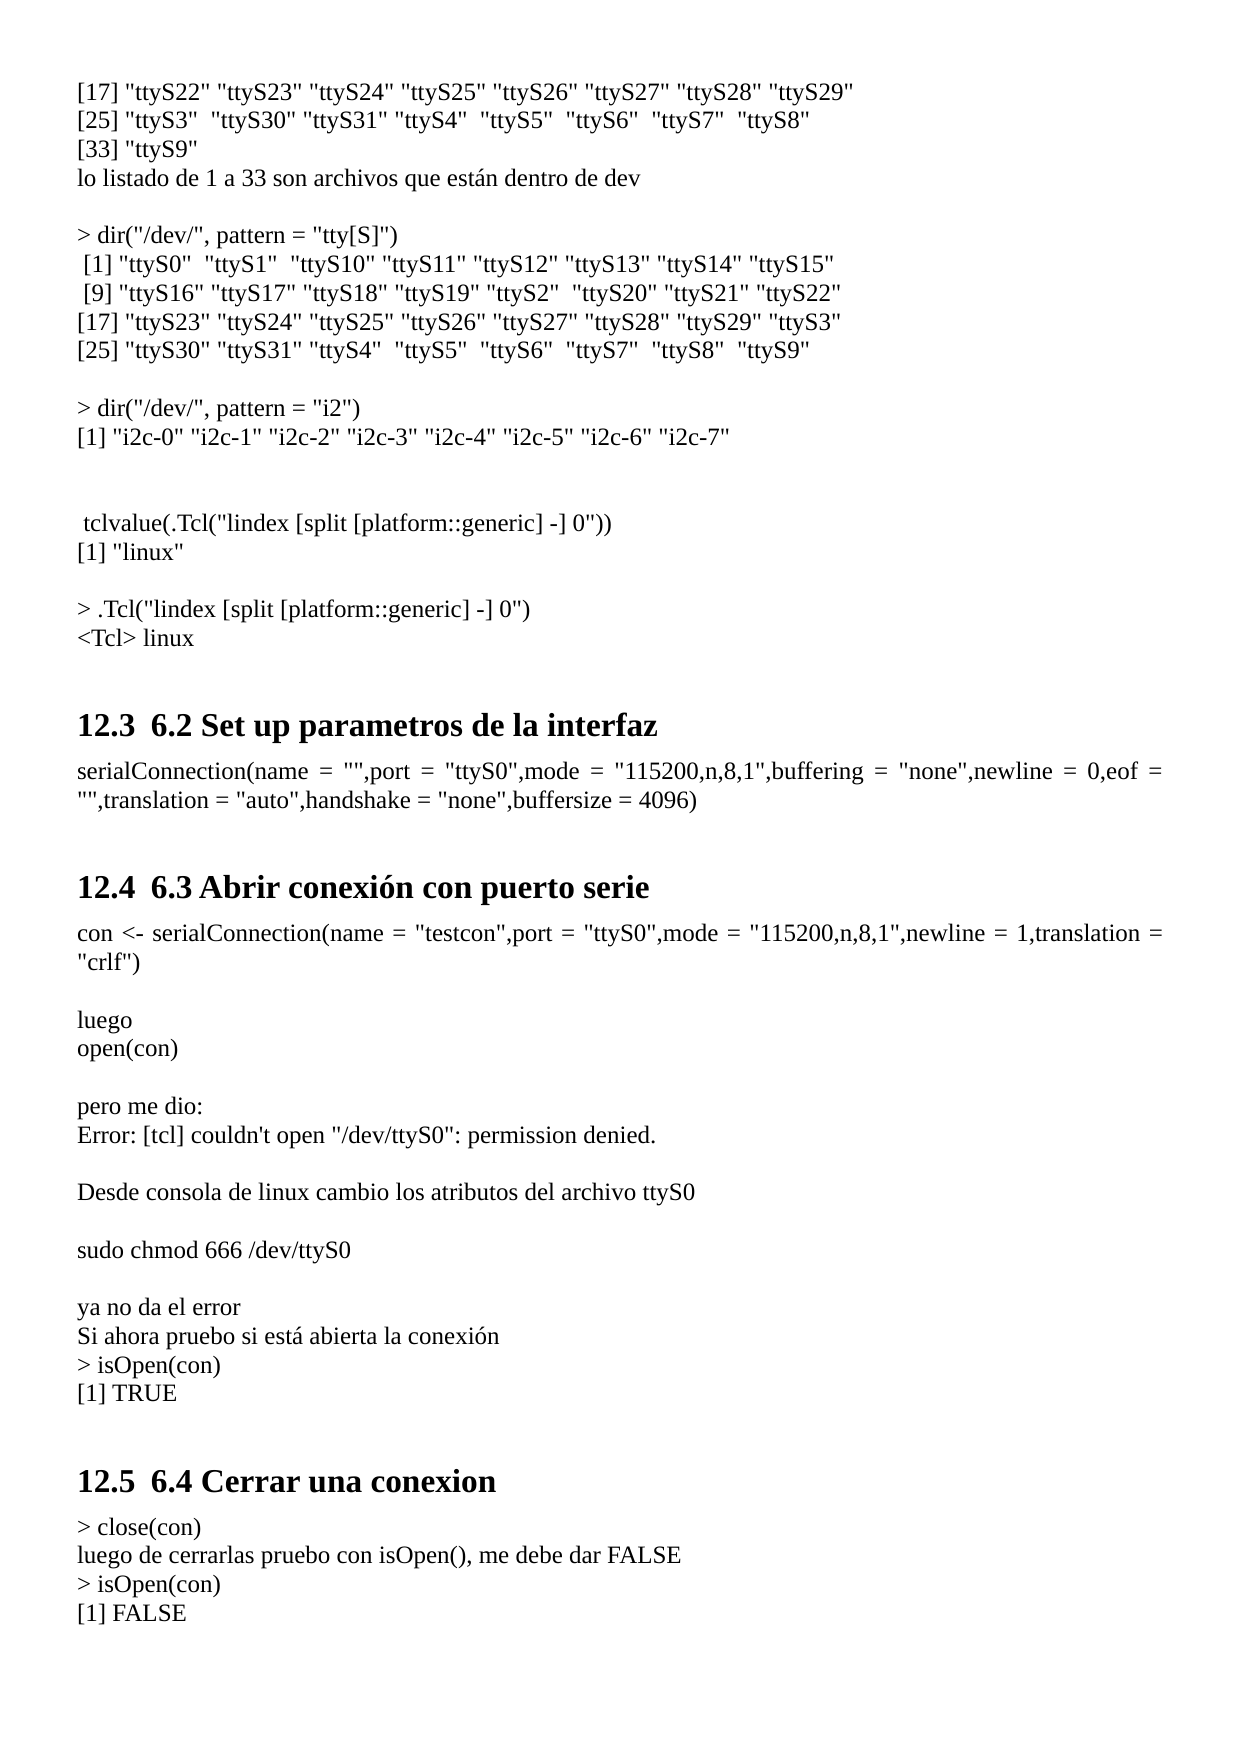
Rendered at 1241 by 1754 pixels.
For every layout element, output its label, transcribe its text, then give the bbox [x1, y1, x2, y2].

text [1] TRUE [77, 1378, 1163, 1407]
text > isOpen(con) [77, 1350, 1163, 1378]
text con <- serialConnection(name = "testcon",port = "ttyS0",mode = "115200,n,8,1",newline = 1,translation = "crlf") [77, 918, 1163, 976]
text ya no da el error [77, 1292, 1163, 1321]
text luego [77, 1005, 1163, 1033]
text [33] "ttyS9" [77, 134, 1163, 163]
text serialConnection(name = "",port = "ttyS0",mode = "115200,n,8,1",buffering = "none",newline = 0,eof = "",translation = "auto",handshake = "none",buffersize = 4096) [77, 756, 1163, 814]
text sudo chmod 666 /dev/ttyS0 [77, 1235, 1163, 1263]
text [17] "ttyS23" "ttyS24" "ttyS25" "ttyS26" "ttyS27" "ttyS28" "ttyS29" "ttyS3" [77, 307, 1163, 336]
text [9] "ttyS16" "ttyS17" "ttyS18" "ttyS19" "ttyS2" "ttyS20" "ttyS21" "ttyS22" [77, 278, 1163, 307]
text open(con) [77, 1033, 1163, 1062]
text [1] "linux" [77, 537, 1163, 566]
text lo listado de 1 a 33 son archivos que están dentro de dev [77, 163, 1163, 192]
subtitle 6.2 Set up parametros de la interfaz [77, 706, 1163, 744]
text Desde consola de linux cambio los atributos del archivo ttyS0 [77, 1177, 1163, 1206]
text [1] "ttyS0" "ttyS1" "ttyS10" "ttyS11" "ttyS12" "ttyS13" "ttyS14" "ttyS15" [77, 249, 1163, 278]
text luego de cerrarlas pruebo con isOpen(), me debe dar FALSE [77, 1541, 1163, 1569]
text > dir("/dev/", pattern = "tty[S]") [77, 221, 1163, 249]
subtitle 6.3 Abrir conexión con puerto serie [77, 868, 1163, 906]
text > isOpen(con) [77, 1569, 1163, 1598]
text pero me dio: [77, 1091, 1163, 1120]
text <Tcl> linux [77, 623, 1163, 652]
text > dir("/dev/", pattern = "i2") [77, 393, 1163, 422]
text tclvalue(.Tcl("lindex [split [platform::generic] -] 0")) [77, 508, 1163, 537]
text Error: [tcl] couldn't open "/dev/ttyS0": permission denied. [77, 1120, 1163, 1148]
text [1] "i2c-0" "i2c-1" "i2c-2" "i2c-3" "i2c-4" "i2c-5" "i2c-6" "i2c-7" [77, 422, 1163, 451]
text [25] "ttyS30" "ttyS31" "ttyS4" "ttyS5" "ttyS6" "ttyS7" "ttyS8" "ttyS9" [77, 336, 1163, 364]
text [17] "ttyS22" "ttyS23" "ttyS24" "ttyS25" "ttyS26" "ttyS27" "ttyS28" "ttyS29" [77, 77, 1163, 106]
text [1] FALSE [77, 1598, 1163, 1627]
text > close(con) [77, 1512, 1163, 1541]
text [25] "ttyS3" "ttyS30" "ttyS31" "ttyS4" "ttyS5" "ttyS6" "ttyS7" "ttyS8" [77, 106, 1163, 134]
text Si ahora pruebo si está abierta la conexión [77, 1321, 1163, 1350]
subtitle 6.4 Cerrar una conexion [77, 1461, 1163, 1499]
text > .Tcl("lindex [split [platform::generic] -] 0") [77, 594, 1163, 623]
